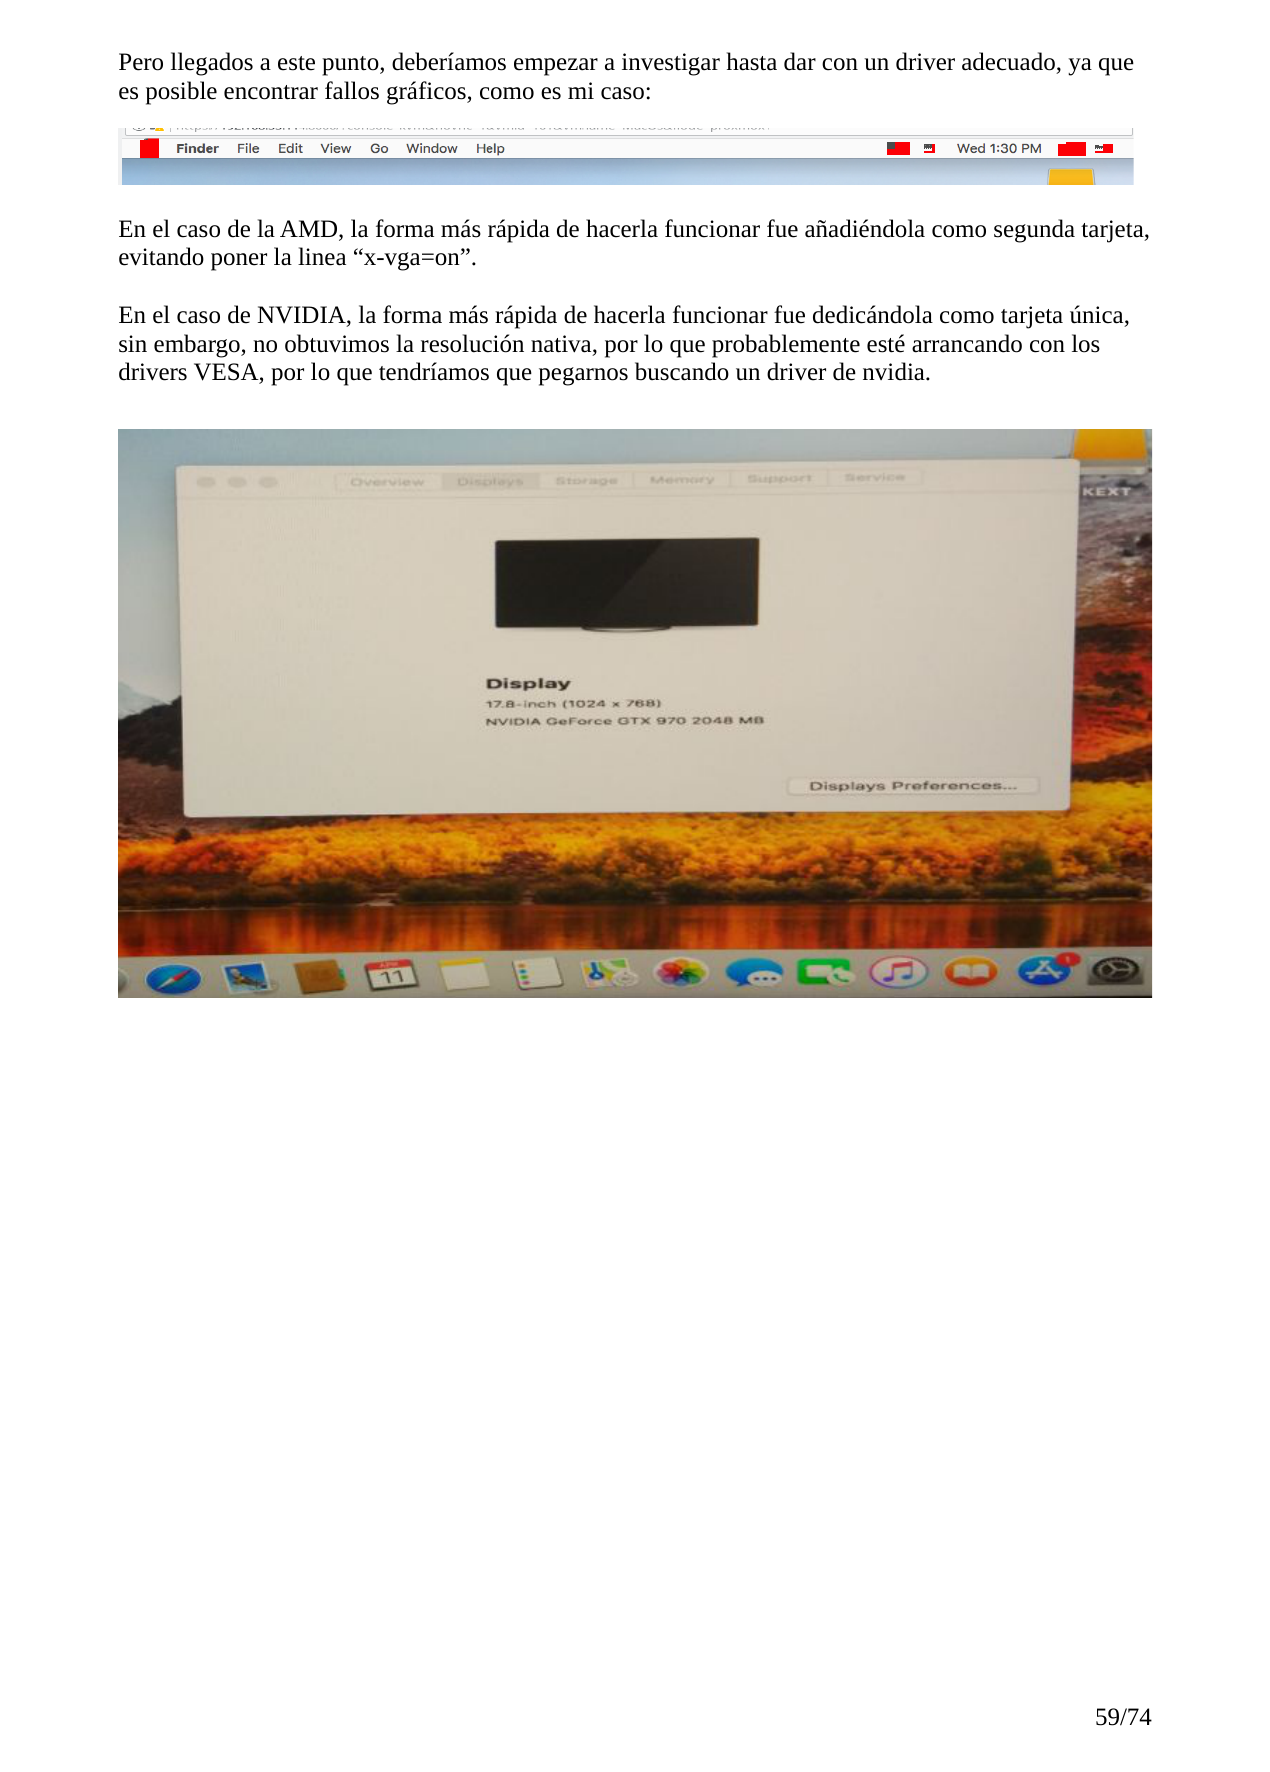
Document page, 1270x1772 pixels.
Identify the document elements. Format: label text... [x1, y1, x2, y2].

text En el caso de la AMD, la forma más rápida de hacerla funcionar fue añadiéndola como segunda tarjeta, evitando poner la linea “x-vga=on”. [118, 214, 1152, 271]
text En el caso de NVIDIA, la forma más rápida de hacerla funcionar fue dedicándola como tarjeta única, sin embargo, no obtuvimos la resolución nativa, por lo que probablemente esté arrancando con los drivers VESA, por lo que tendríamos que pegarnos buscando un driver de nvidia. [118, 300, 1152, 386]
text Pero llegados a este punto, deberíamos empezar a investigar hasta dar con un driver adecuado, ya que es posible encontrar fallos gráficos, como es mi caso: [118, 47, 1152, 105]
picture [118, 429, 1153, 998]
picture [118, 128, 1134, 139]
